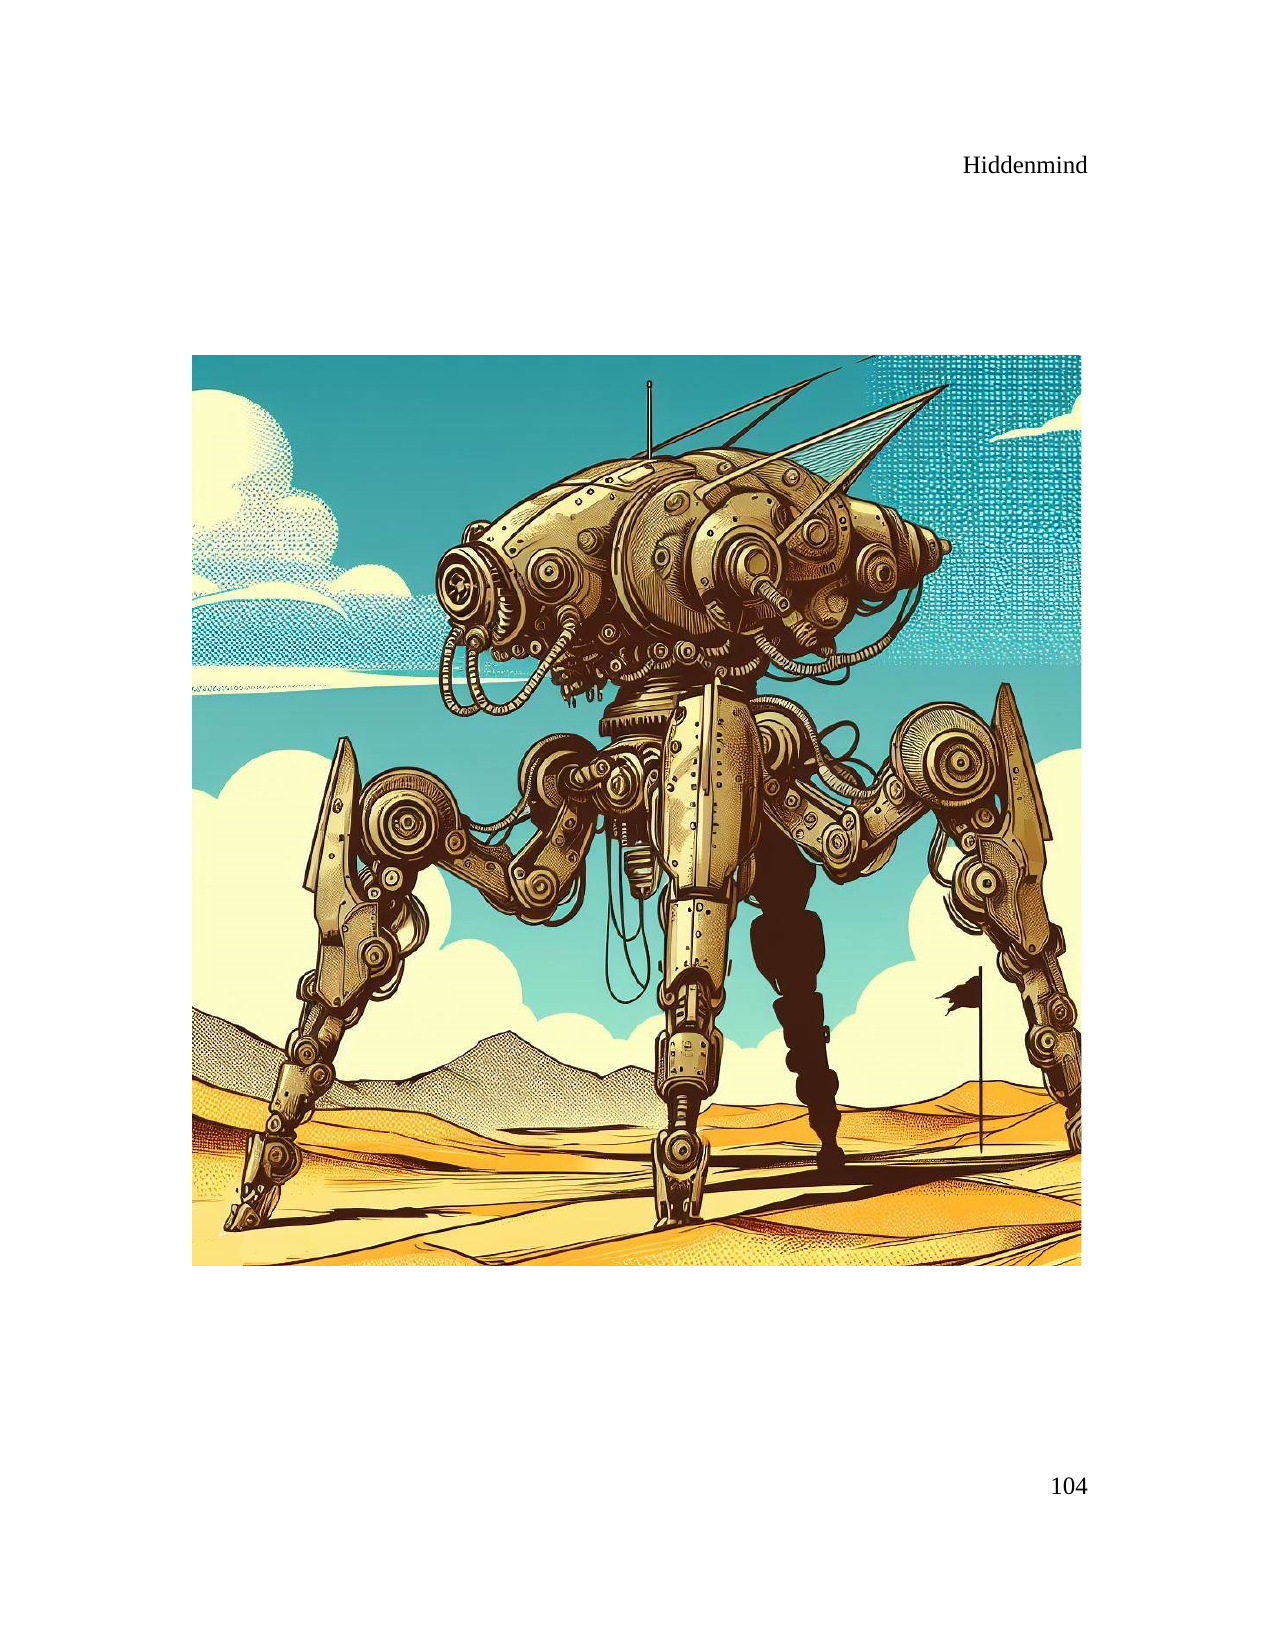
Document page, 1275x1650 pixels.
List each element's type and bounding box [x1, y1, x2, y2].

picture [192, 355, 1082, 1266]
